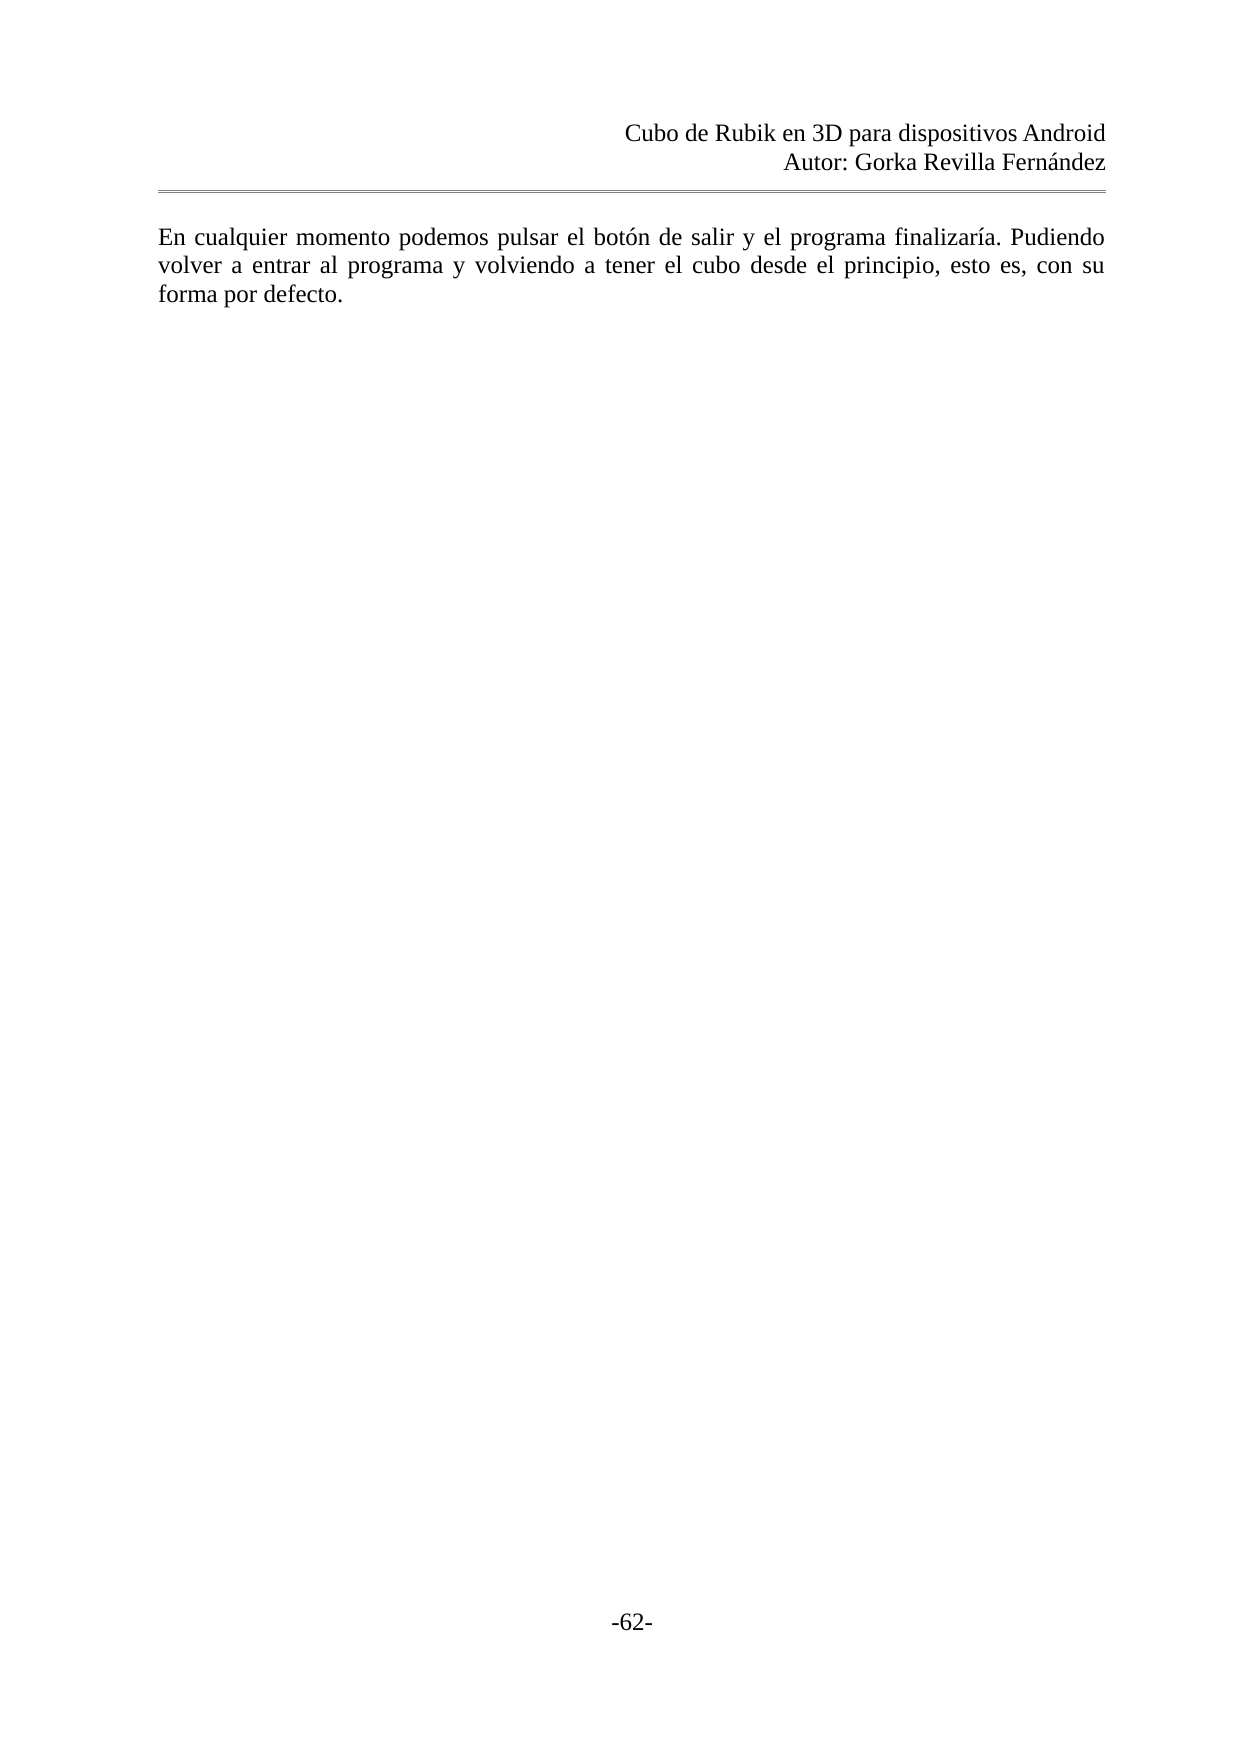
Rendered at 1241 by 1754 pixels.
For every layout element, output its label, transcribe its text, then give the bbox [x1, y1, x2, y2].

text En cualquier momento podemos pulsar el botón de salir y el programa finalizaría. Pudiendo volver a entrar al programa y volviendo a tener el cubo desde el principio, esto es, con su forma por defecto. [158, 222, 1106, 308]
